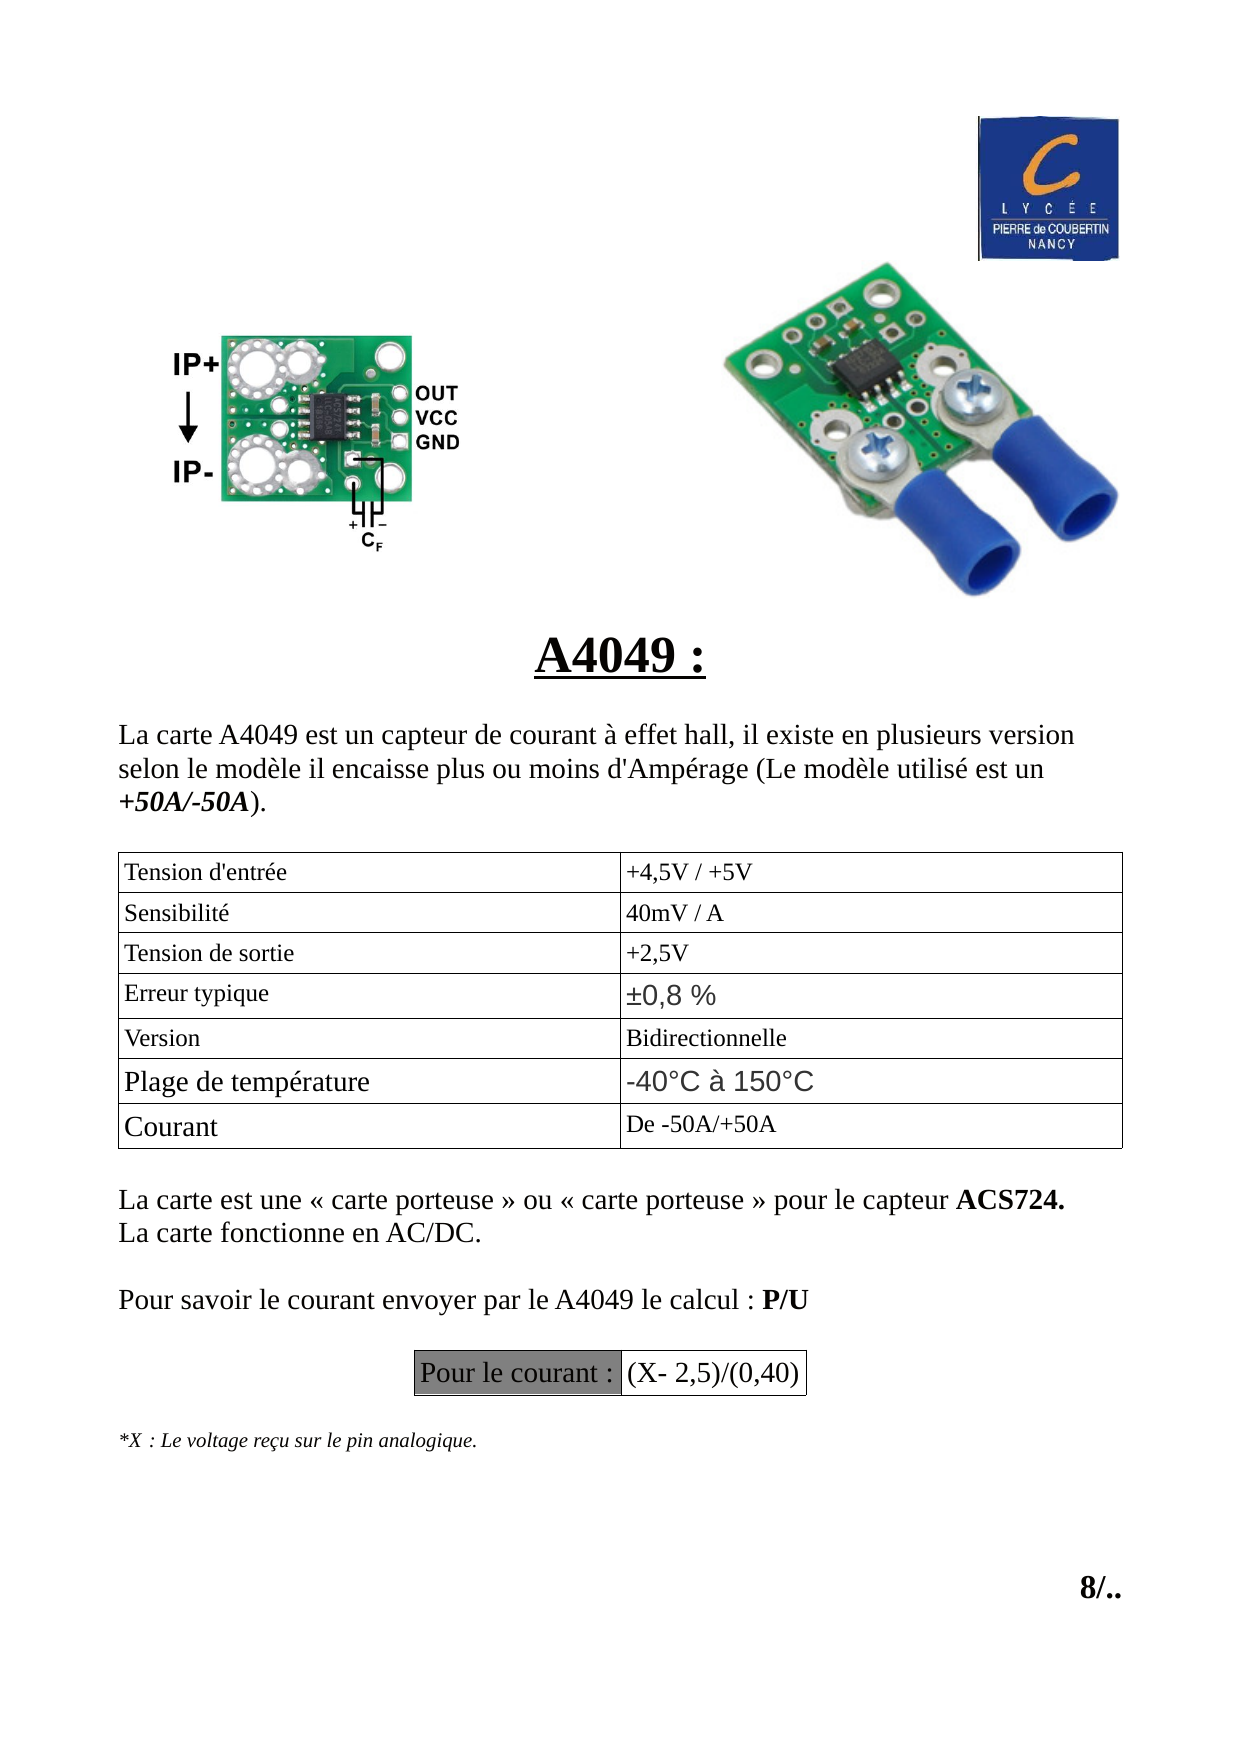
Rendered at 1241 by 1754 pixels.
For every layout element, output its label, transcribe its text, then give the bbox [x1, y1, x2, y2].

table_cell Courant [119, 1104, 620, 1148]
text 8/.. [118, 1567, 1122, 1606]
table_cell +2,5V [621, 933, 1122, 972]
table_header (X- 2,5)/(0,40) [622, 1351, 806, 1394]
table_cell Sensibilité [119, 893, 620, 932]
picture [721, 116, 1121, 599]
table_cell -40°C à 150°C [621, 1059, 1122, 1103]
table_cell Erreur typique [119, 974, 620, 1018]
text *X : Le voltage reçu sur le pin analogique. [118, 1428, 1122, 1452]
table_cell De -50A/+50A [621, 1104, 1122, 1148]
text La carte fonctionne en AC/DC. [118, 1215, 1122, 1249]
table_cell Version [119, 1019, 620, 1058]
table_header Tension d'entrée [119, 853, 620, 892]
table_header Pour le courant : [415, 1351, 621, 1394]
table_cell ±0,8 % [621, 974, 1122, 1018]
table_header +4,5V / +5V [621, 853, 1122, 892]
text La carte A4049 est un capteur de courant à effet hall, il existe en plusieurs version selon le modèle il encaisse plus ou moins d'Ampérage (Le modèle utilisé est un +50A/-50A). [118, 717, 1122, 818]
table_cell Plage de température [119, 1059, 620, 1103]
table_cell 40mV / A [621, 893, 1122, 932]
table_cell Bidirectionnelle [621, 1019, 1122, 1058]
text La carte est une « carte porteuse » ou « carte porteuse » pour le capteur ACS724. [118, 1182, 1122, 1215]
text A4049 : [118, 118, 1122, 684]
picture [126, 240, 510, 624]
text Pour savoir le courant envoyer par le A4049 le calcul : P/U [118, 1282, 1122, 1316]
table_cell Tension de sortie [119, 933, 620, 972]
